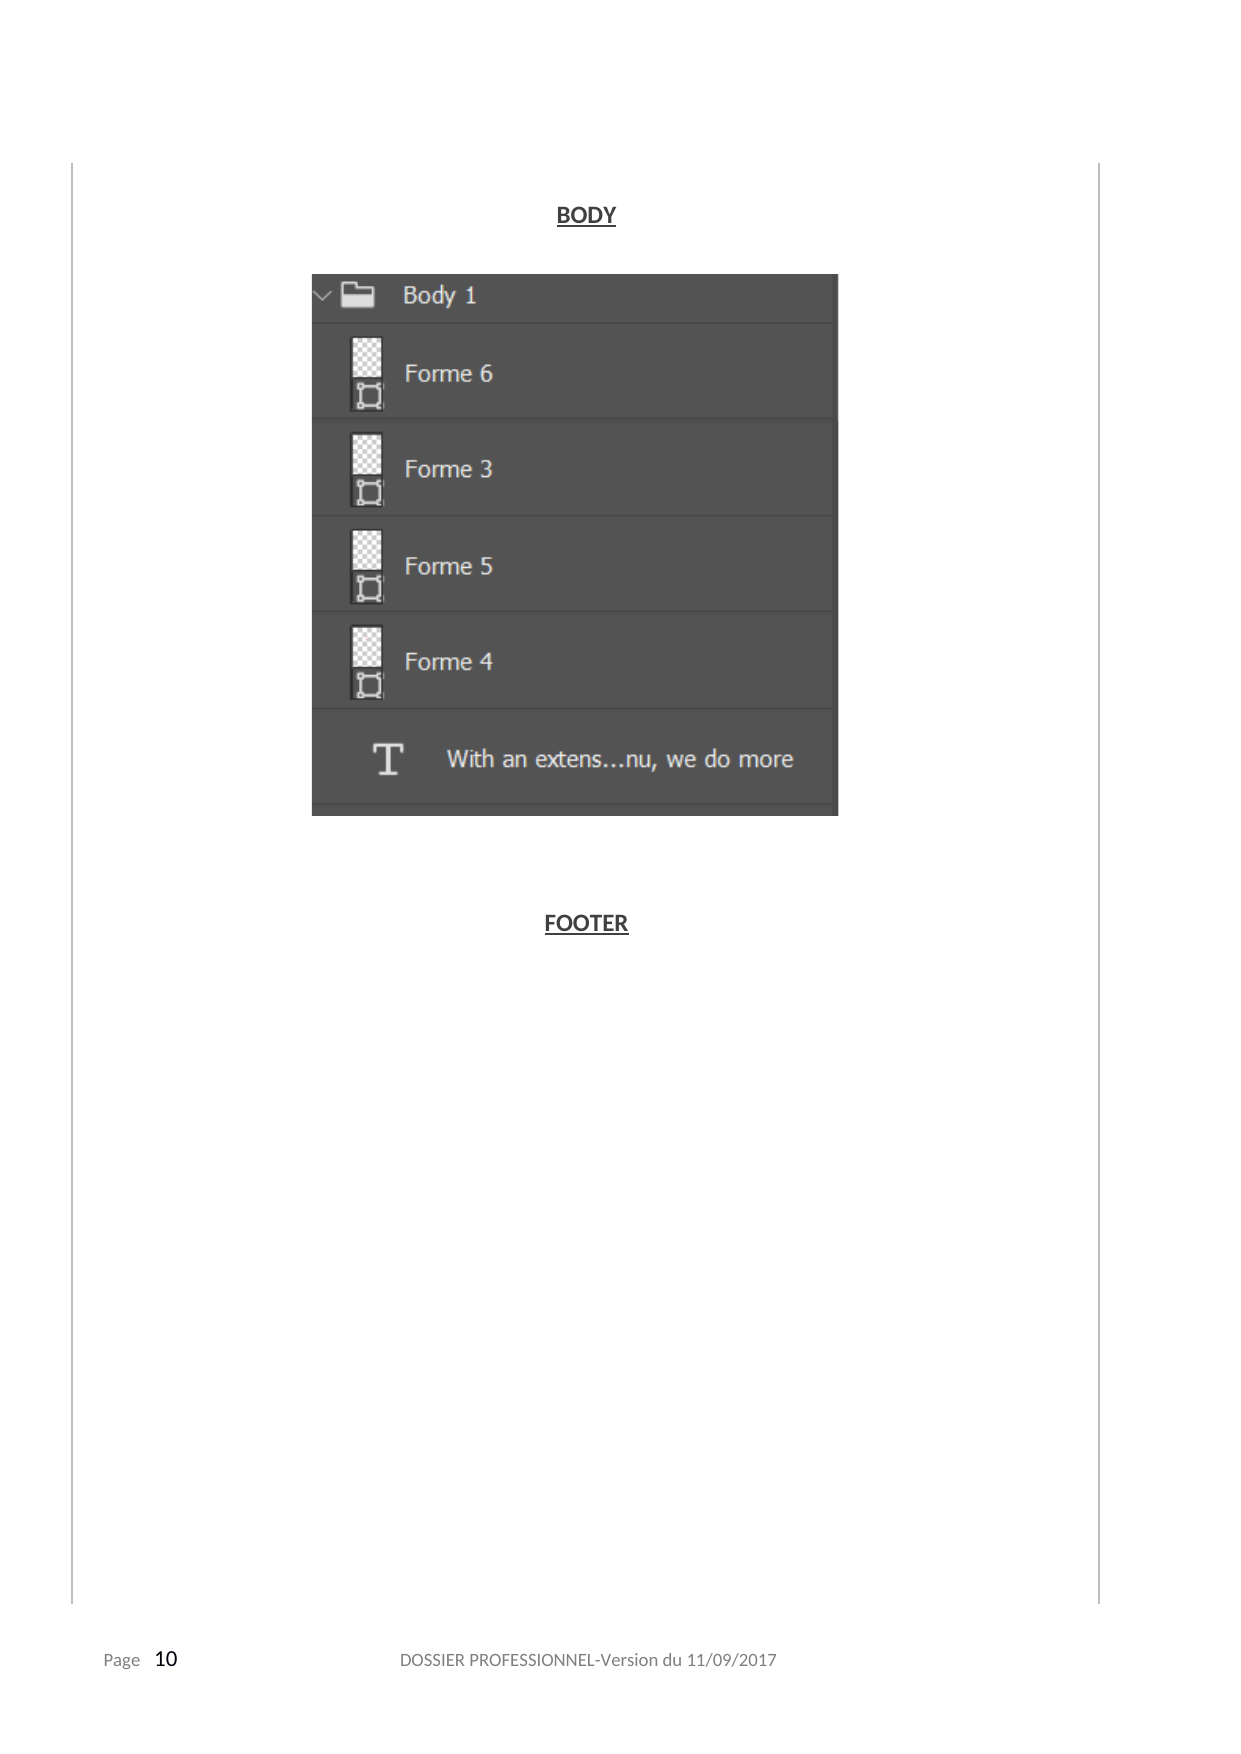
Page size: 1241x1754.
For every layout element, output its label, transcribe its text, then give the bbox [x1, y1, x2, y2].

picture [311, 274, 839, 816]
table_cell BODY FOOTER [73, 163, 1098, 1604]
